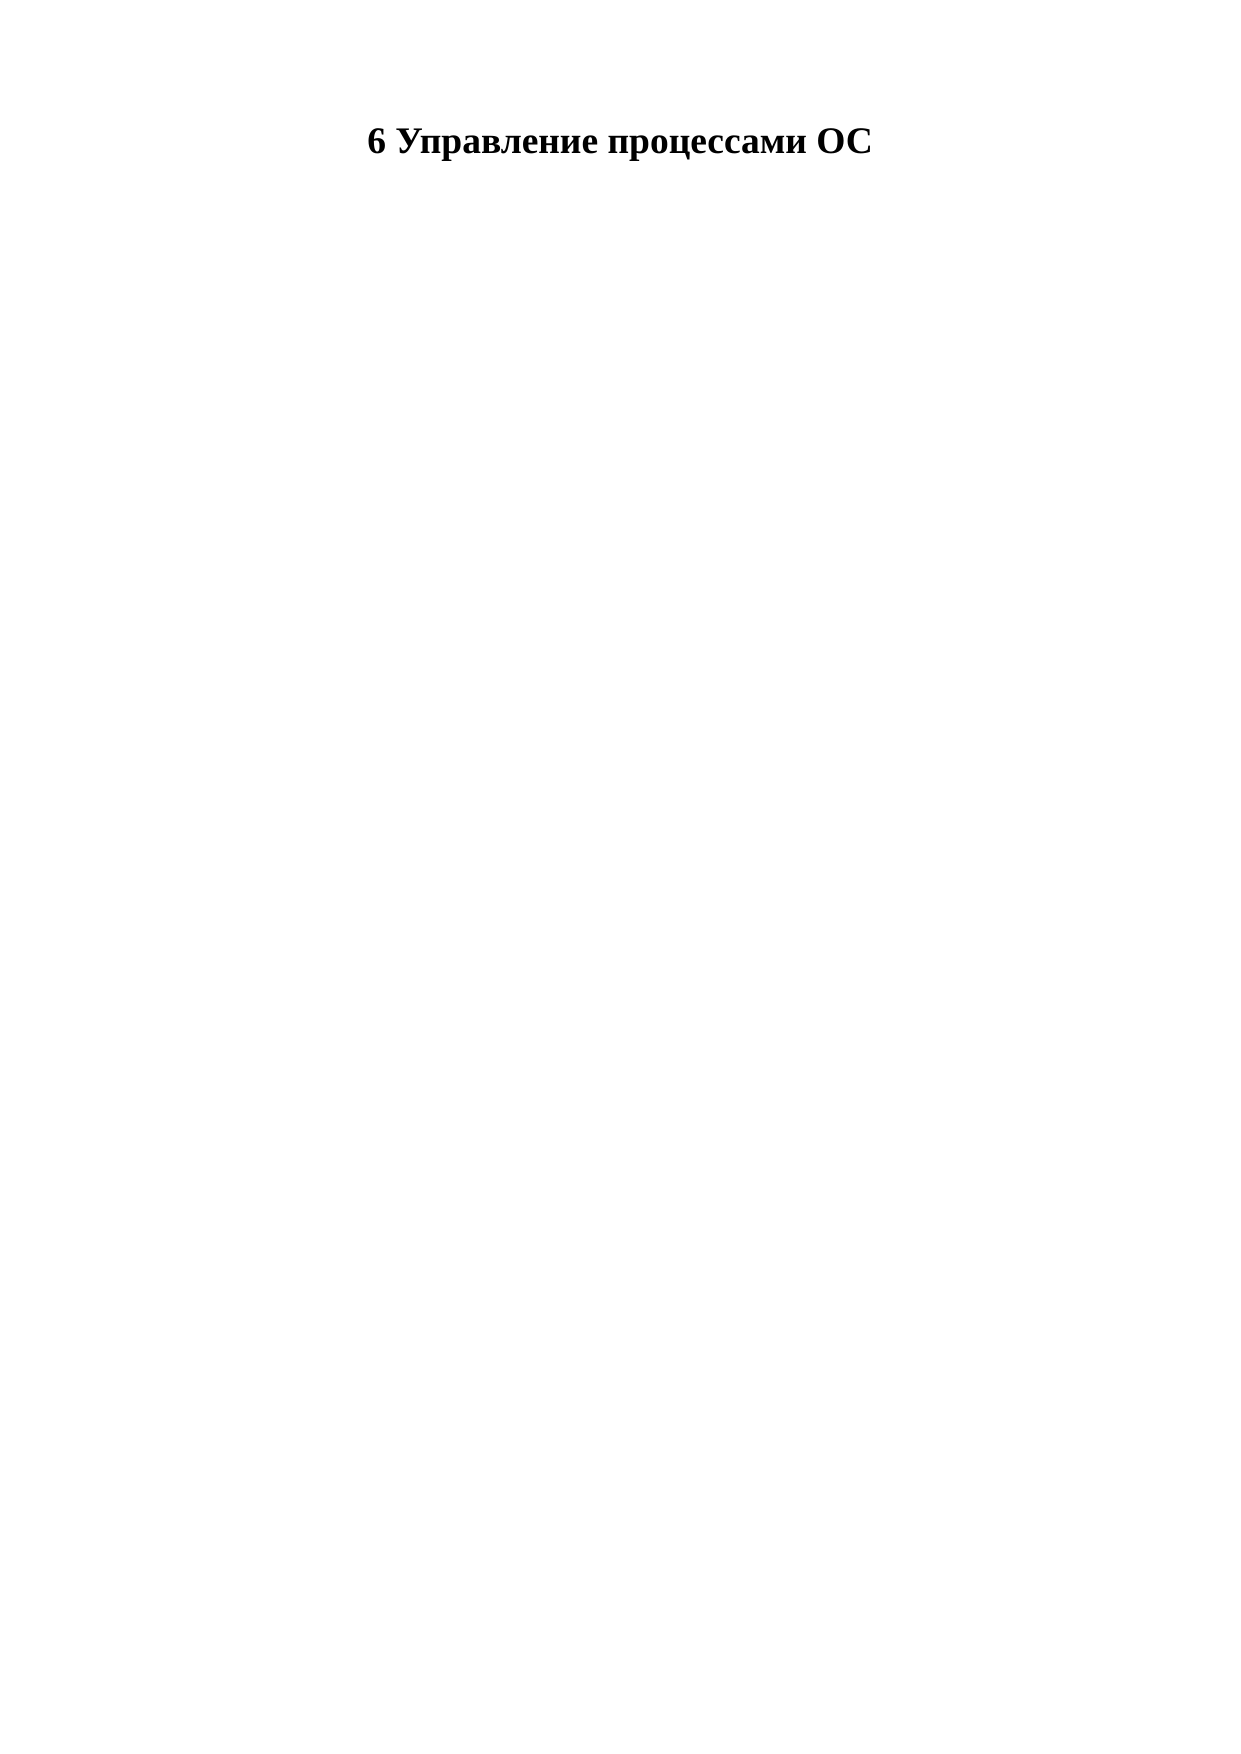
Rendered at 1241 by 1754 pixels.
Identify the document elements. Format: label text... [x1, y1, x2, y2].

subtitle 6 Управление процессами ОС [142, 118, 1098, 161]
